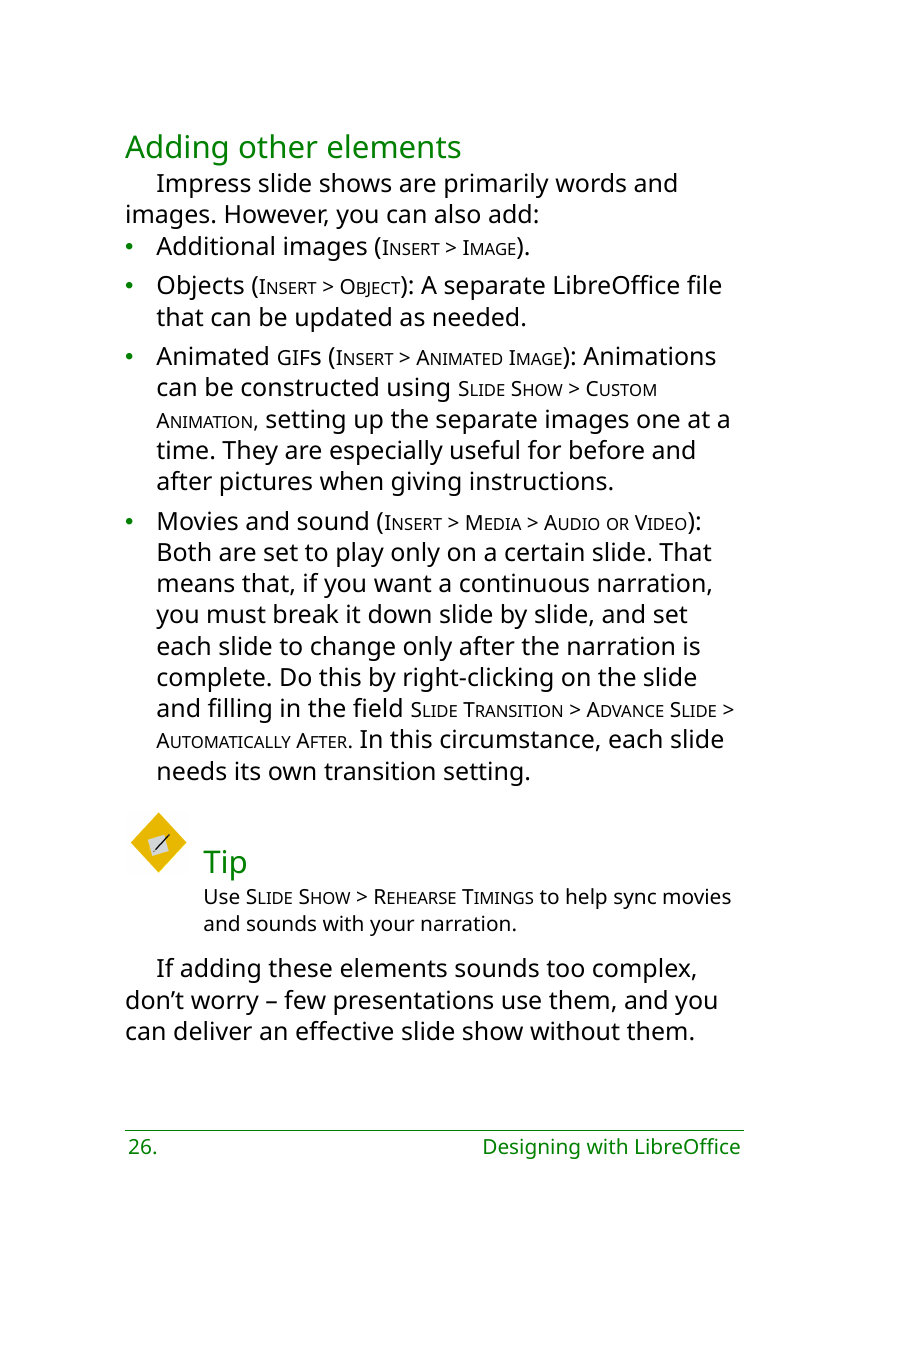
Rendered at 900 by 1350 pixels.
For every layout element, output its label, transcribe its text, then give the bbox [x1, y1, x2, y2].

text Use Slide Show > Rehearse Timings to help sync movies and sounds with your narration. [203, 883, 744, 937]
picture [126, 811, 189, 874]
list Additional images (Insert > Image). [125, 230, 744, 261]
subtitle Adding other elements [125, 125, 744, 168]
list Movies and sound (Insert > Media > Audio or Video): Both are set to play only on a certain slide. That means that, if you want a continuous narration, you must break it down slide by slide, and set each slide to change only after the narration is complete. Do this by right-clicking on the slide and filling in the field Slide Transition > Advance Slide > Automatically After. In this circumstance, each slide needs its own transition setting. [125, 505, 744, 786]
list Tip [125, 810, 744, 883]
text If adding these elements sounds too complex, don’t worry – few presentations use them, and you can deliver an effective slide show without them. [125, 953, 744, 1047]
list Objects (Insert > Object): A separate LibreOffice file that can be updated as needed. [125, 270, 744, 332]
text Impress slide shows are primarily words and images. However, you can also add: [125, 168, 744, 230]
list Animated GIFs (Insert > Animated Image): Animations can be constructed using Slide Show > Custom Animation, setting up the separate images one at a time. They are especially useful for before and after pictures when giving instructions. [125, 341, 744, 497]
